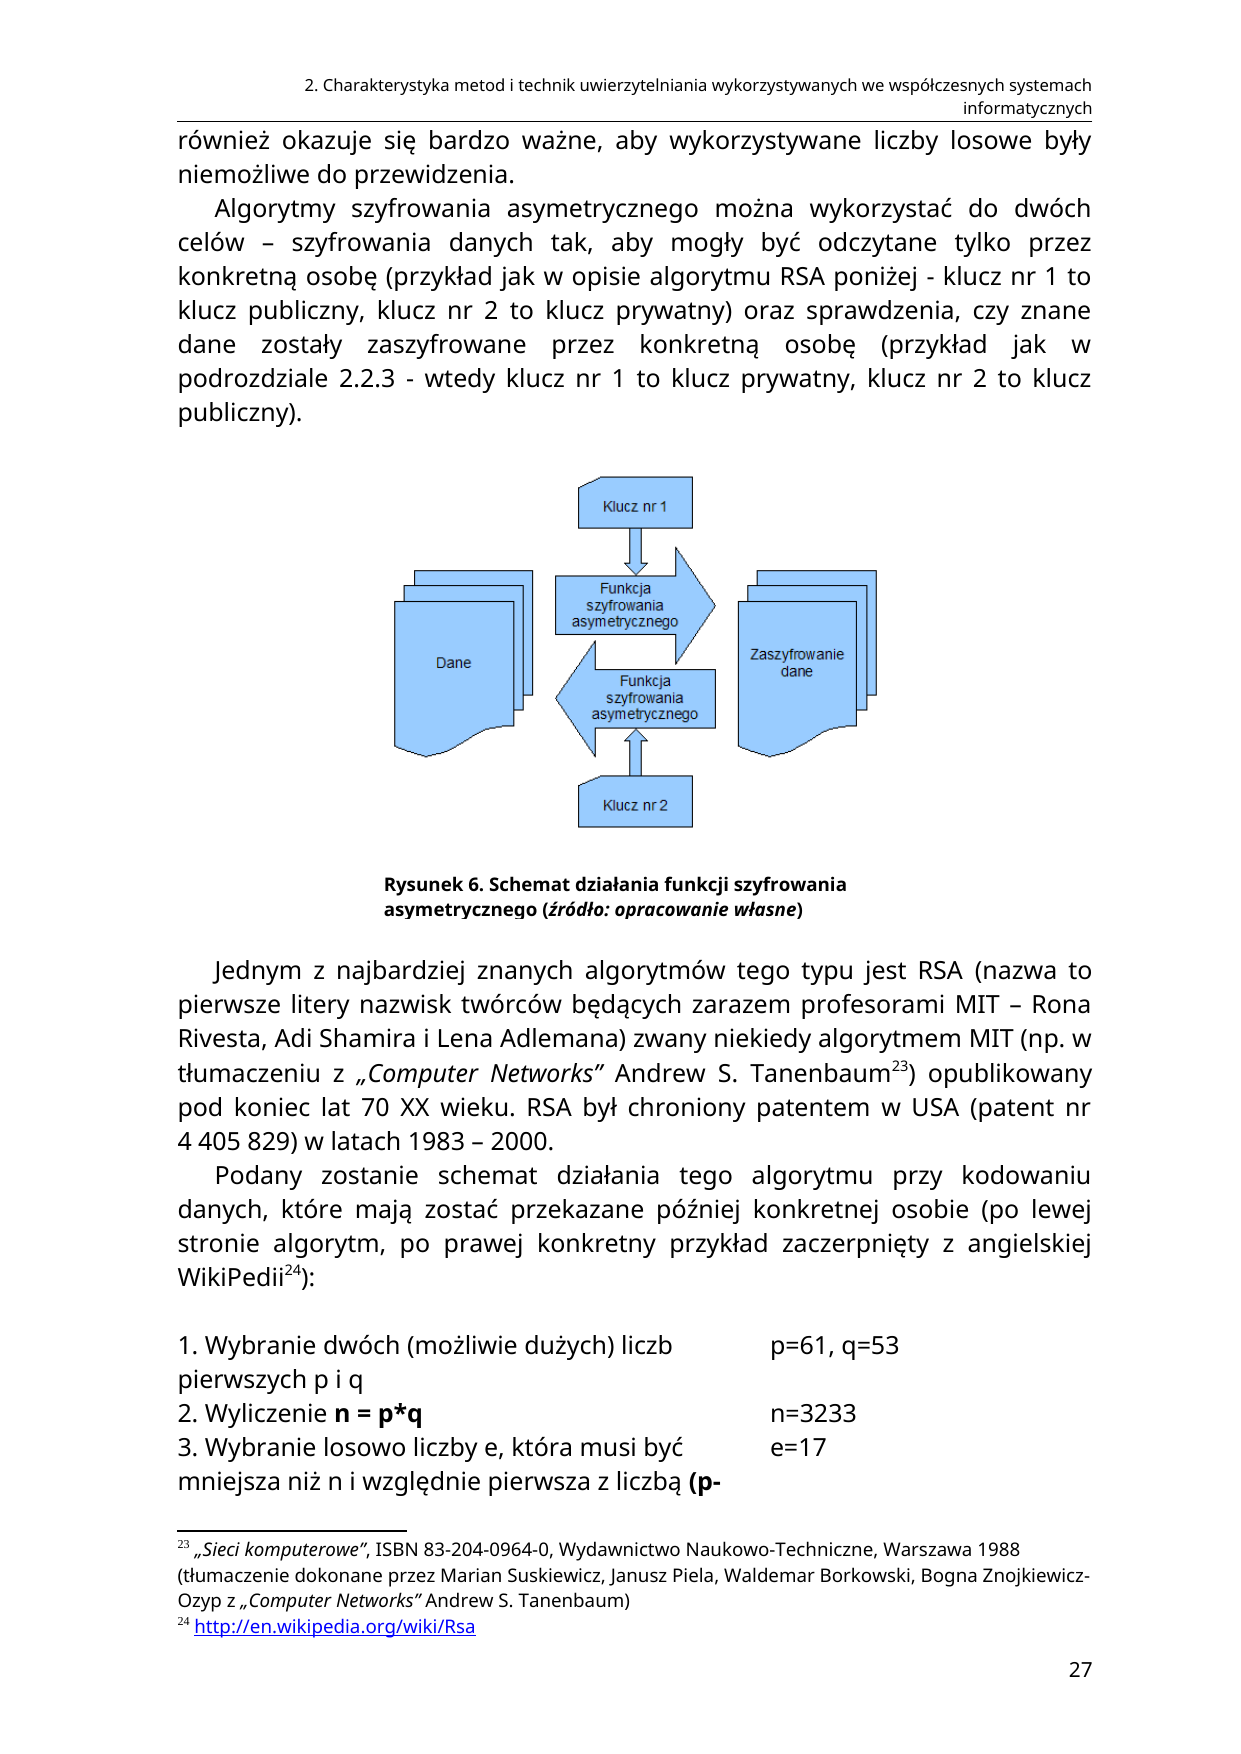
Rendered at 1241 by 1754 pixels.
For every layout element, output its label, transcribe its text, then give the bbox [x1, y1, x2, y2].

text Rysunek 6. Schemat działania funkcji szyfrowania asymetrycznego (źródło: opracowanie własne) [383, 871, 909, 919]
text „Sieci komputerowe”, ISBN 83-204-0964-0, Wydawnictwo Naukowo-Techniczne, Warszawa 1988 (tłumaczenie dokonane przez Marian Suskiewicz, Janusz Piela, Waldemar Borkowski, Bogna Znojkiewicz-Ozyp z „Computer Networks” Andrew S. Tanenbaum) [177, 1537, 1092, 1613]
table_cell e=17 [759, 1430, 1104, 1498]
text Jednym z najbardziej znanych algorytmów tego typu jest RSA (nazwa to pierwsze litery nazwisk twórców będących zarazem profesorami MIT – Rona Rivesta, Adi Shamira i Lena Adlemana) zwany niekiedy algorytmem MIT (np. w tłumaczeniu z „Computer Networks” Andrew S. Tanenbaum) opublikowany pod koniec lat 70 XX wieku. RSA był chroniony patentem w USA (patent nr 4 405 829) w latach 1983 – 2000. [177, 953, 1092, 1157]
table_header 1. Wybranie dwóch (możliwie dużych) liczb pierwszych p i q [166, 1328, 758, 1396]
text Podany zostanie schemat działania tego algorytmu przy kodowaniu danych, które mają zostać przekazane później konkretnej osobie (po lewej stronie algorytm, po prawej konkretny przykład zaczerpnięty z angielskiej WikiPedii): [177, 1157, 1092, 1294]
table_cell 2. Wyliczenie n = p*q [166, 1396, 758, 1430]
text http://en.wikipedia.org/wiki/Rsa [177, 1613, 1092, 1639]
text Algorytmy szyfrowania asymetrycznego można wykorzystać do dwóch celów – szyfrowania danych tak, aby mogły być odczytane tylko przez konkretną osobę (przykład jak w opisie algorytmu RSA poniżej - klucz nr 1 to klucz publiczny, klucz nr 2 to klucz prywatny) oraz sprawdzenia, czy znane dane zostały zaszyfrowane przez konkretną osobę (przykład jak w podrozdziale 2.2.3 - wtedy klucz nr 1 to klucz prywatny, klucz nr 2 to klucz publiczny). [177, 191, 1092, 429]
text również okazuje się bardzo ważne, aby wykorzystywane liczby losowe były niemożliwe do przewidzenia. [177, 122, 1092, 191]
table_cell 3. Wybranie losowo liczby e, która musi być mniejsza niż n i względnie pierwsza z liczbą (p- [166, 1430, 758, 1498]
table_cell n=3233 [759, 1396, 1104, 1430]
table_header p=61, q=53 [759, 1328, 1104, 1396]
picture [389, 467, 881, 835]
